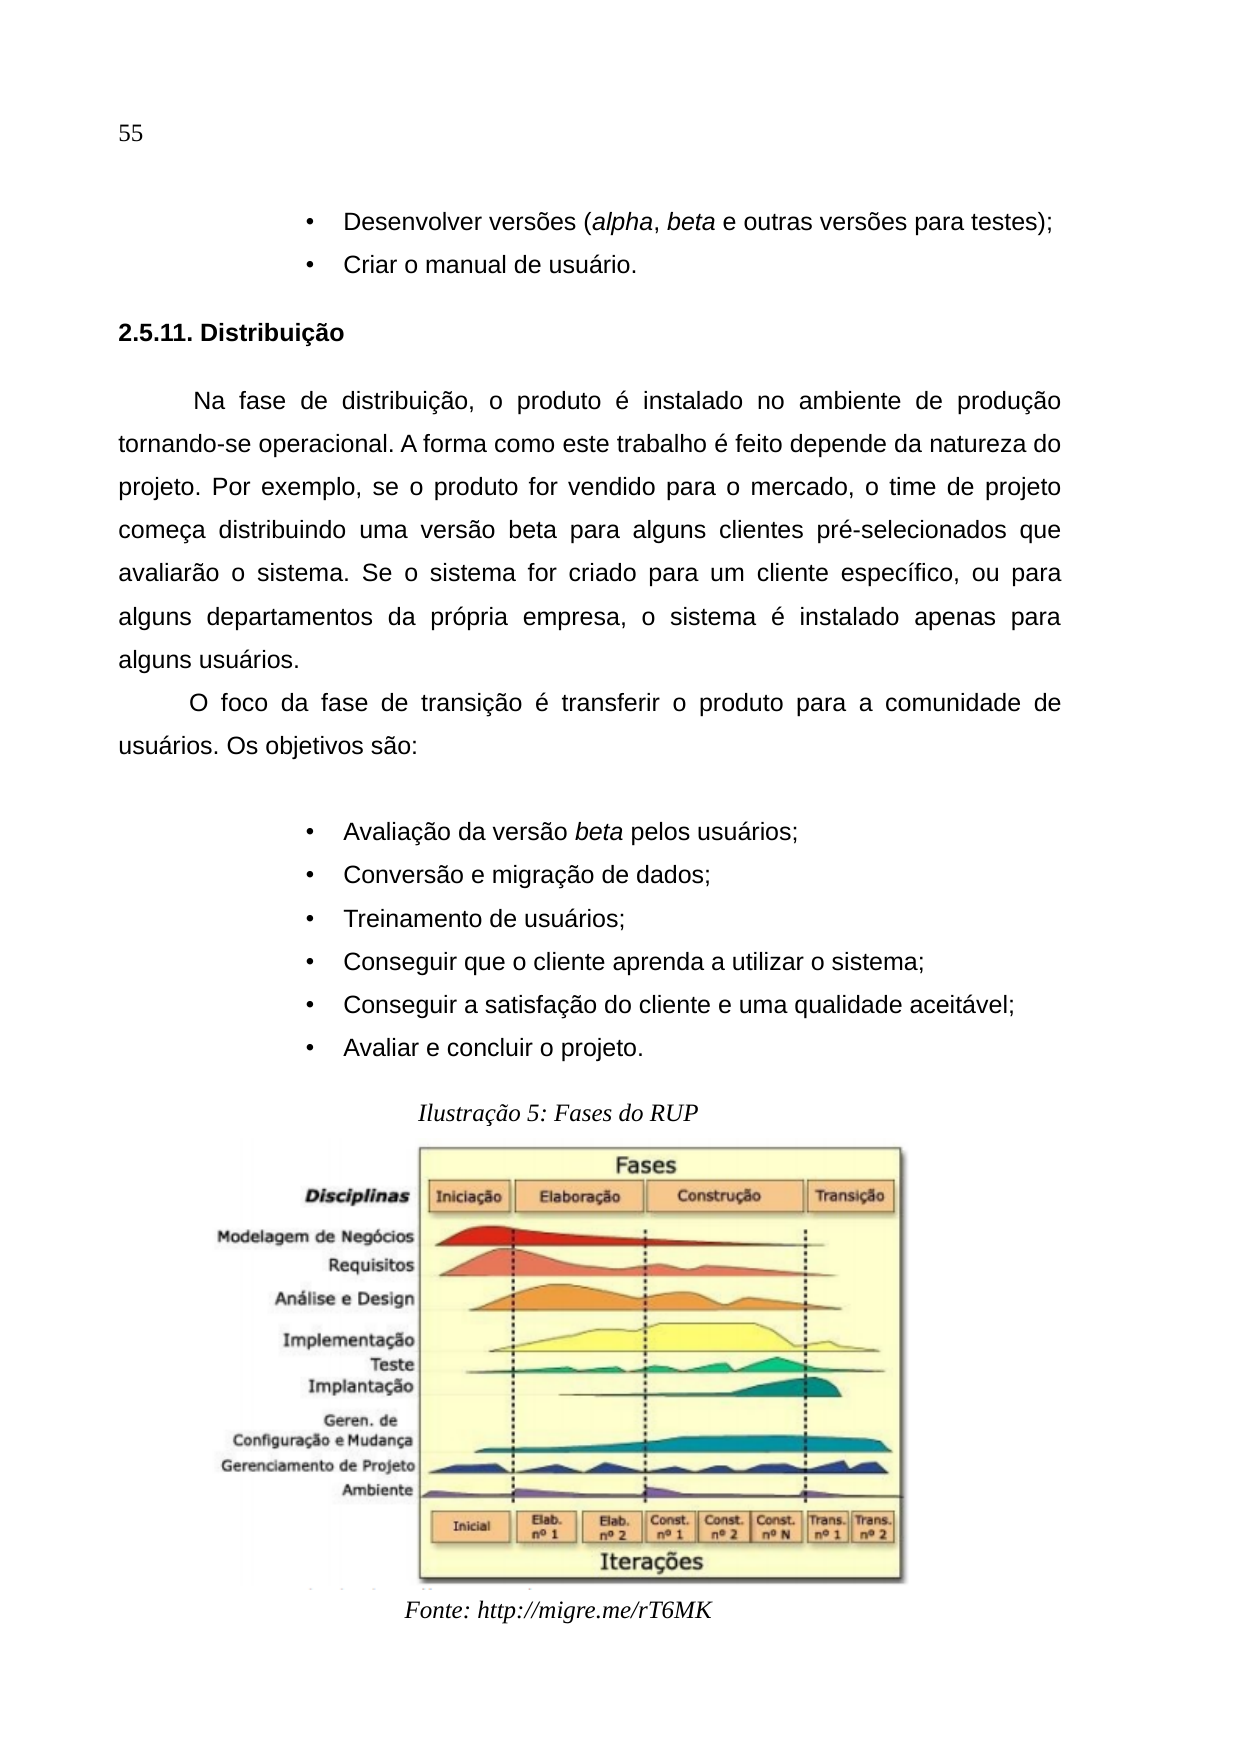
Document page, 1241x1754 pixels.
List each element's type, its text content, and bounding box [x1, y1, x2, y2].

text Fonte: http://migre.me/rT6MK [210, 1590, 908, 1624]
list Conseguir que o cliente aprenda a utilizar o sistema; [306, 947, 1063, 976]
text Ilustração 5: Fases do RUP [210, 1098, 908, 1138]
picture [210, 1138, 909, 1590]
list Conversão e migração de dados; [306, 860, 1063, 889]
list Avaliação da versão beta pelos usuários; [306, 817, 1063, 846]
list Conseguir a satisfação do cliente e uma qualidade aceitável; [306, 990, 1063, 1019]
list Avaliar e concluir o projeto. [306, 1033, 1063, 1062]
list Desenvolver versões (alpha, beta e outras versões para testes); [306, 207, 1063, 236]
list Treinamento de usuários; [306, 903, 1063, 932]
list Criar o manual de usuário. [306, 250, 1063, 279]
text O foco da fase de transição é transferir o produto para a comunidade de usuários. Os objetivos são: [118, 688, 1063, 759]
subtitle 2.5.11. Distribuição [118, 318, 1063, 347]
text Na fase de distribuição, o produto é instalado no ambiente de produção tornando-se operacional. A forma como este trabalho é feito depende da natureza do projeto. Por exemplo, se o produto for vendido para o mercado, o time de projeto começa distribuindo uma versão beta para alguns clientes pré-selecionados que avaliarão o sistema. Se o sistema for criado para um cliente específico, ou para alguns departamentos da própria empresa, o sistema é instalado apenas para alguns usuários. [118, 386, 1063, 673]
